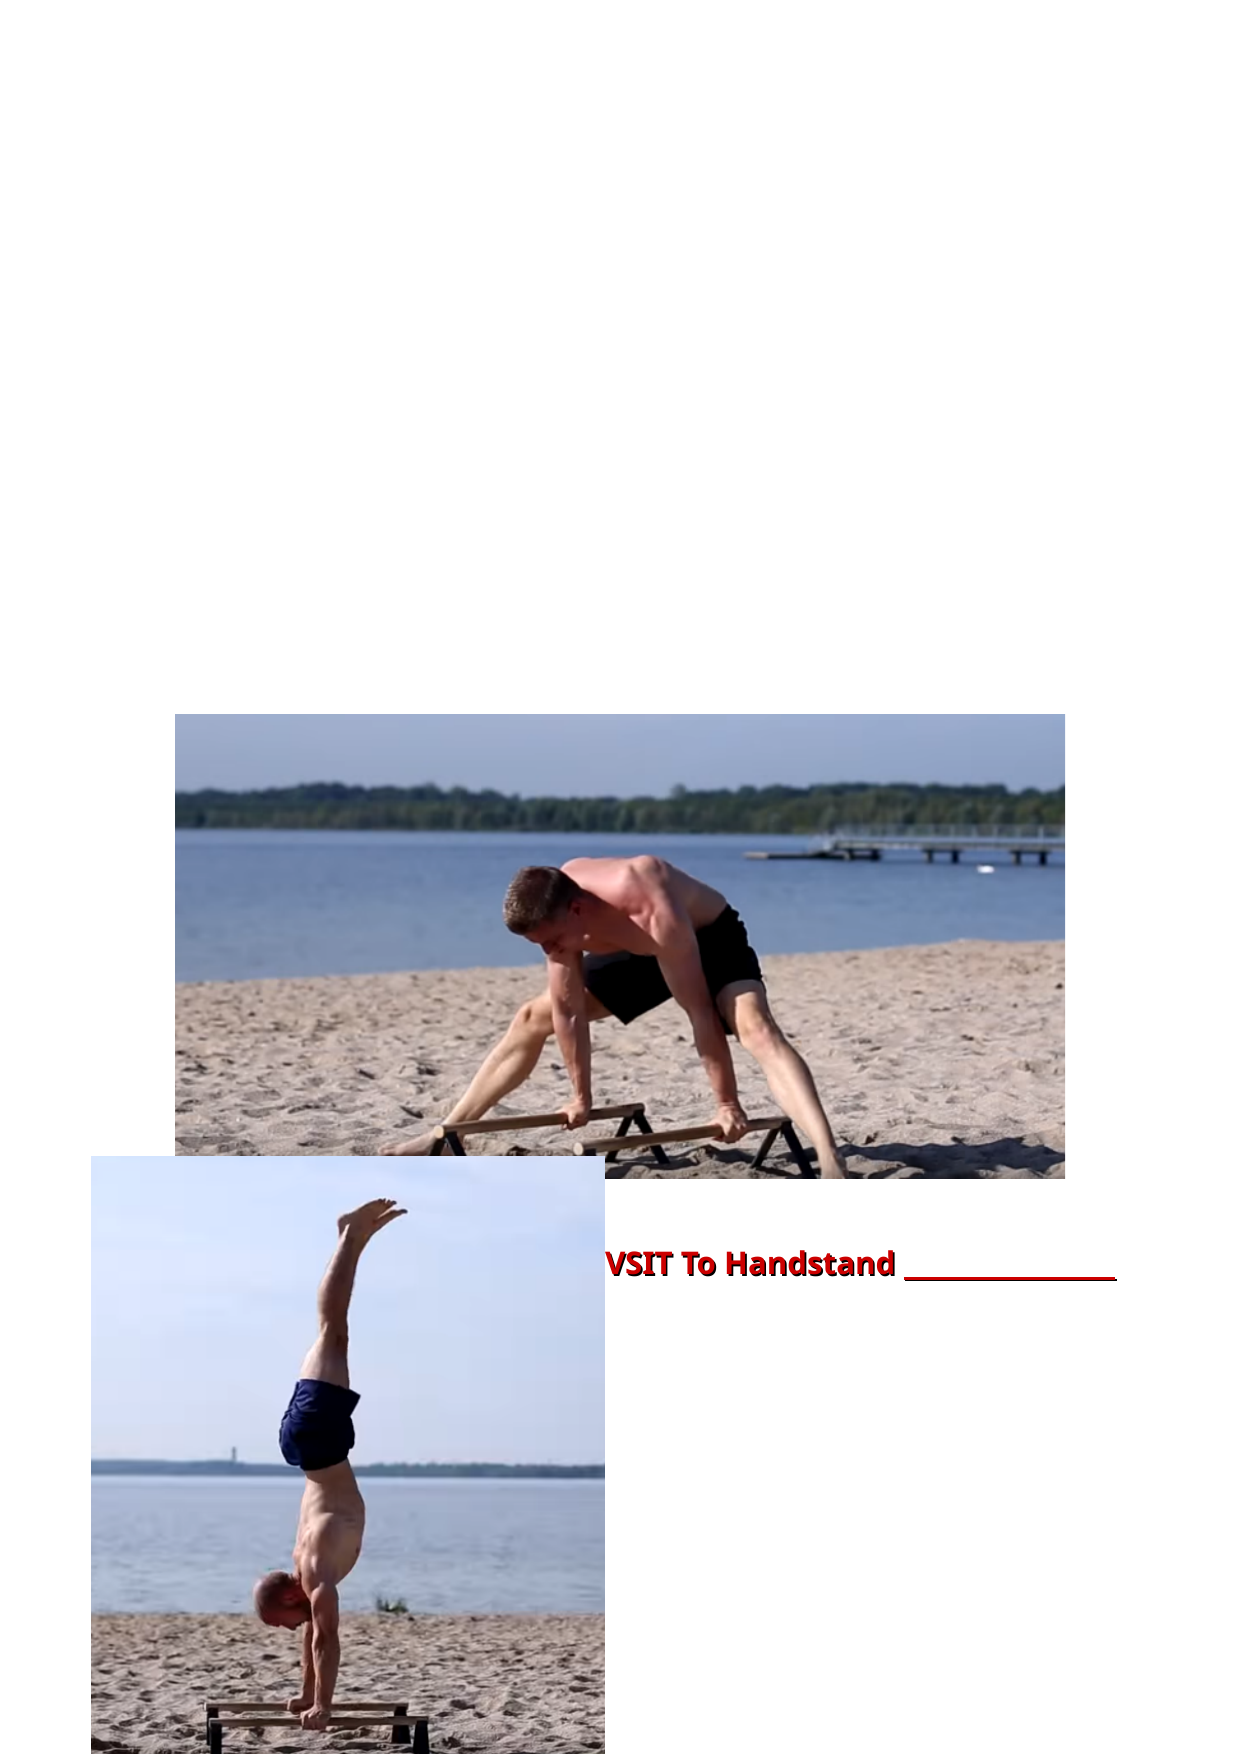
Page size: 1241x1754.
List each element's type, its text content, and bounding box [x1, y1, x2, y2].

picture [91, 714, 1066, 1754]
text VSIT To Handstand [605, 1241, 1122, 1284]
